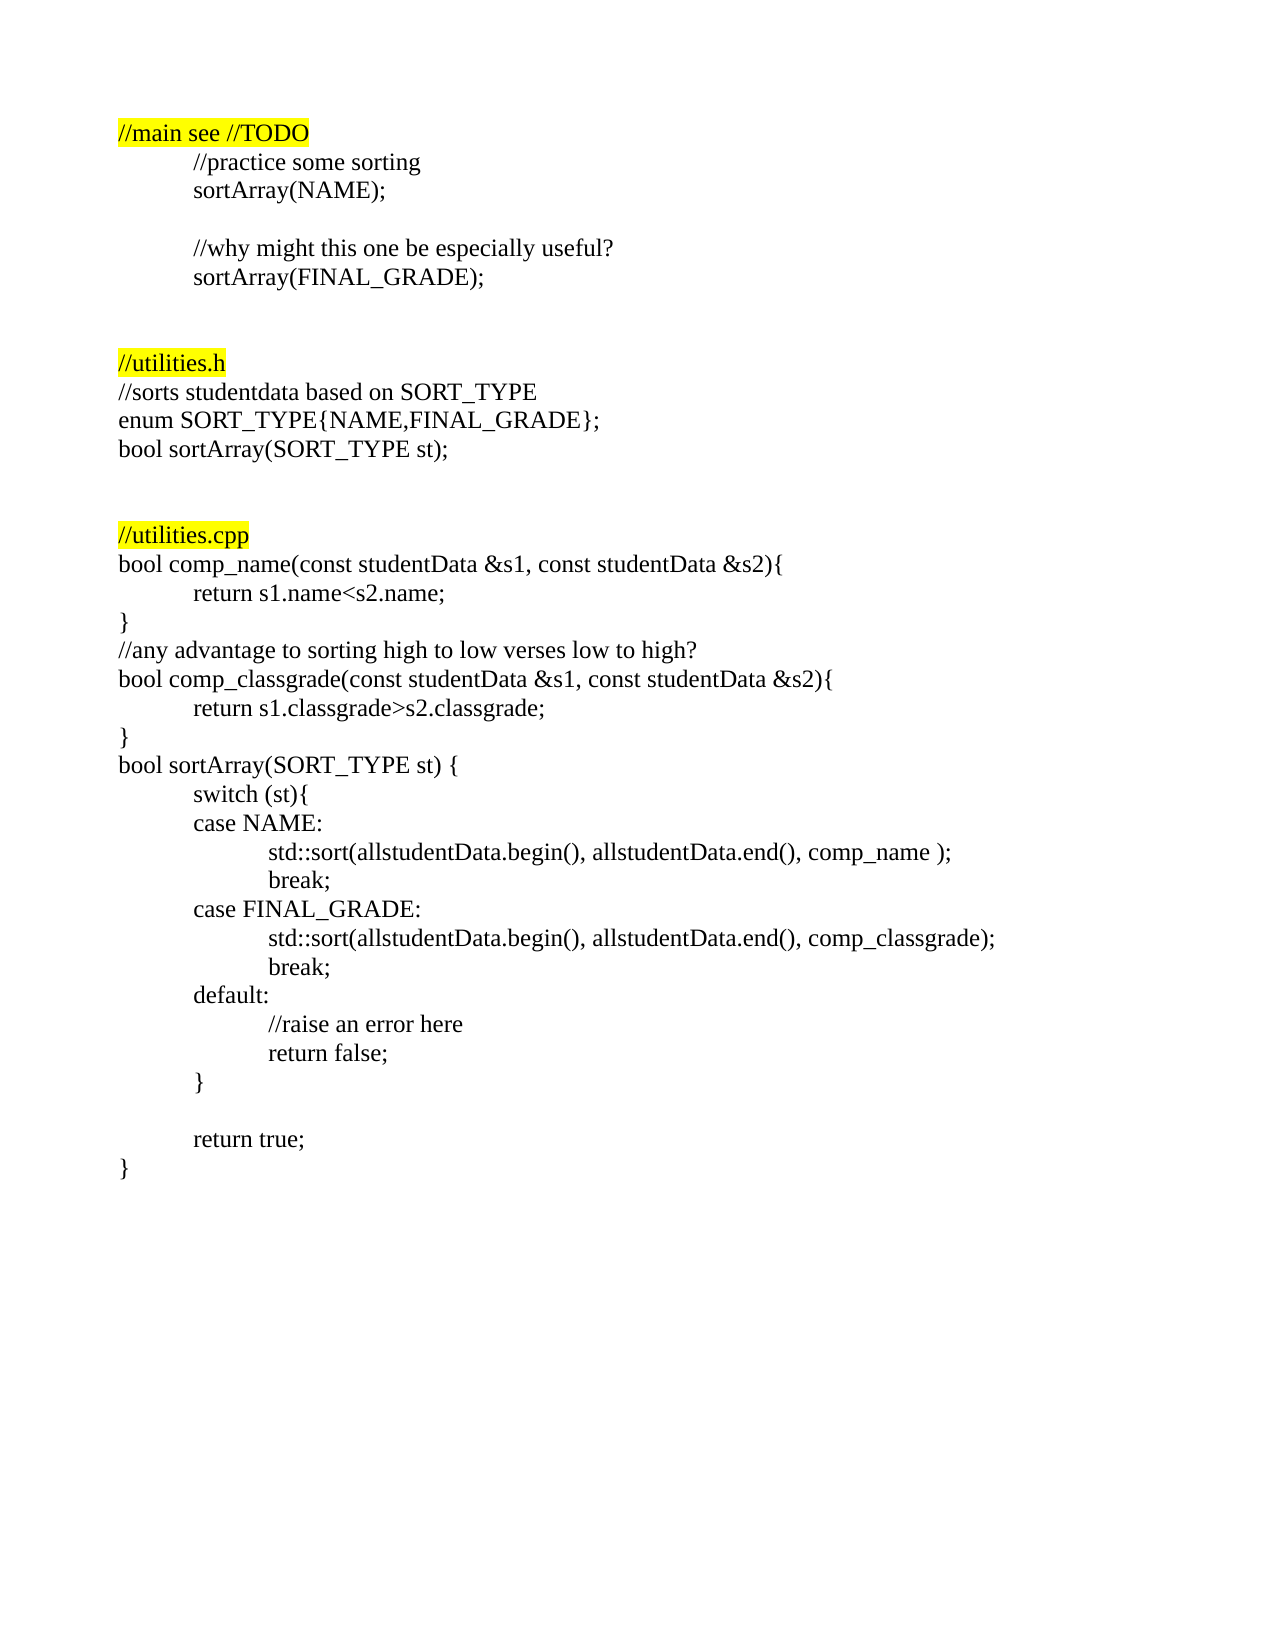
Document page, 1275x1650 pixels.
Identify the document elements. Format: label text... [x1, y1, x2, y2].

text switch (st){ [118, 779, 1157, 808]
text return s1.classgrade>s2.classgrade; [118, 693, 1157, 722]
text //utilities.cpp [118, 521, 1157, 549]
text return true; [118, 1124, 1157, 1153]
text bool comp_name(const studentData &s1, const studentData &s2){ [118, 549, 1157, 578]
text break; [118, 952, 1157, 981]
text //utilities.h [118, 348, 1157, 377]
text enum SORT_TYPE{NAME,FINAL_GRADE}; [118, 406, 1157, 434]
text } [118, 722, 1157, 751]
text sortArray(NAME); [118, 176, 1157, 204]
text } [118, 1067, 1157, 1096]
text //raise an error here [118, 1009, 1157, 1038]
text //sorts studentdata based on SORT_TYPE [118, 377, 1157, 406]
text return false; [118, 1038, 1157, 1067]
text case FINAL_GRADE: [118, 894, 1157, 923]
text //why might this one be especially useful? [118, 233, 1157, 262]
text bool comp_classgrade(const studentData &s1, const studentData &s2){ [118, 664, 1157, 693]
text sortArray(FINAL_GRADE); [118, 262, 1157, 291]
text break; [118, 866, 1157, 894]
text bool sortArray(SORT_TYPE st); [118, 434, 1157, 463]
text default: [118, 981, 1157, 1009]
text return s1.name<s2.name; [118, 578, 1157, 607]
text //any advantage to sorting high to low verses low to high? [118, 636, 1157, 664]
text std::sort(allstudentData.begin(), allstudentData.end(), comp_classgrade); [118, 923, 1157, 952]
text bool sortArray(SORT_TYPE st) { [118, 751, 1157, 779]
text std::sort(allstudentData.begin(), allstudentData.end(), comp_name ); [118, 837, 1157, 866]
text case NAME: [118, 808, 1157, 837]
text } [118, 607, 1157, 636]
text //practice some sorting [118, 147, 1157, 176]
text } [118, 1153, 1157, 1182]
text //main see //TODO [118, 118, 1157, 147]
